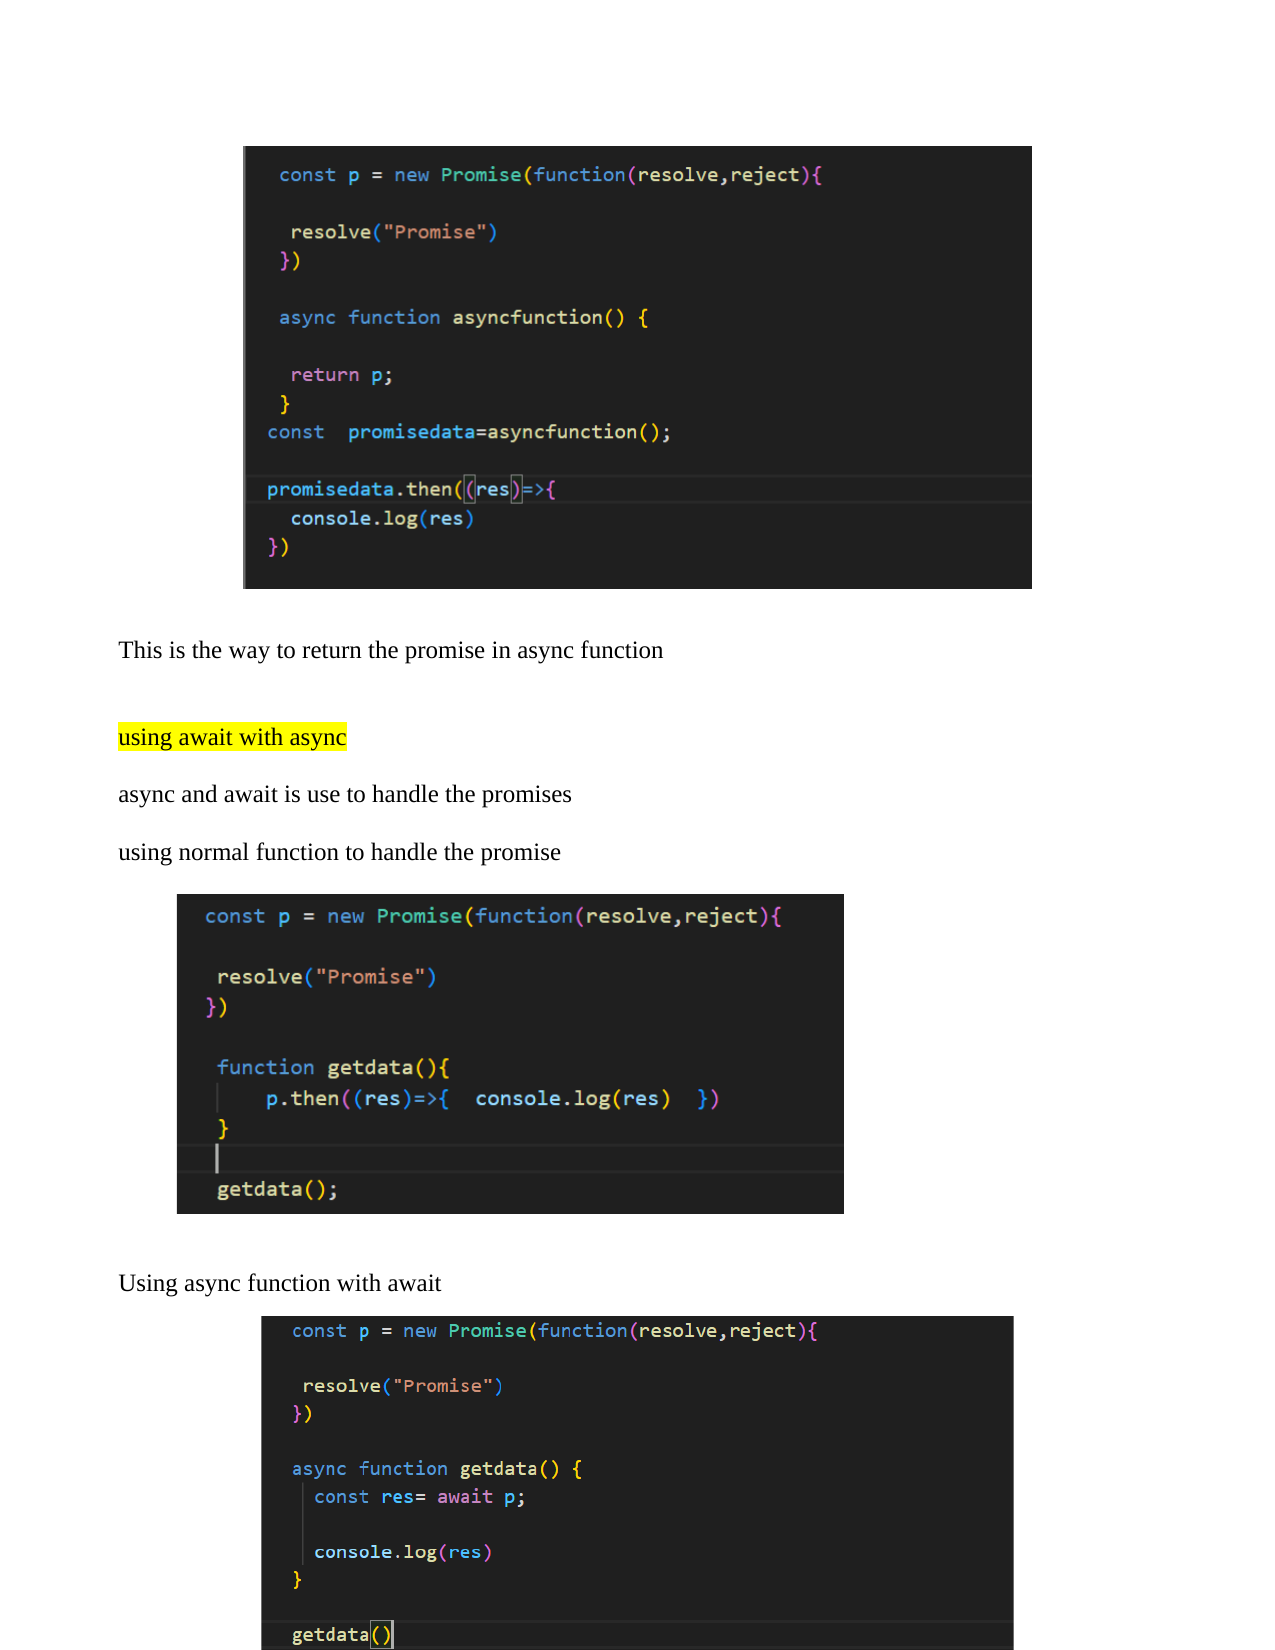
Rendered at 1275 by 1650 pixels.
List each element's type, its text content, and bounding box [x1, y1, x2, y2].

text Using async function with await [118, 923, 1157, 1297]
text using normal function to handle the promise [118, 837, 1157, 866]
text [118, 1326, 261, 1527]
picture [243, 146, 1032, 589]
text This is the way to return the promise in async function [118, 147, 1157, 664]
text async and await is use to handle the promises [118, 779, 1157, 808]
text [1014, 1326, 1157, 1527]
text using await with async [118, 722, 1157, 751]
picture [176, 894, 844, 1214]
picture [261, 1316, 1014, 1650]
